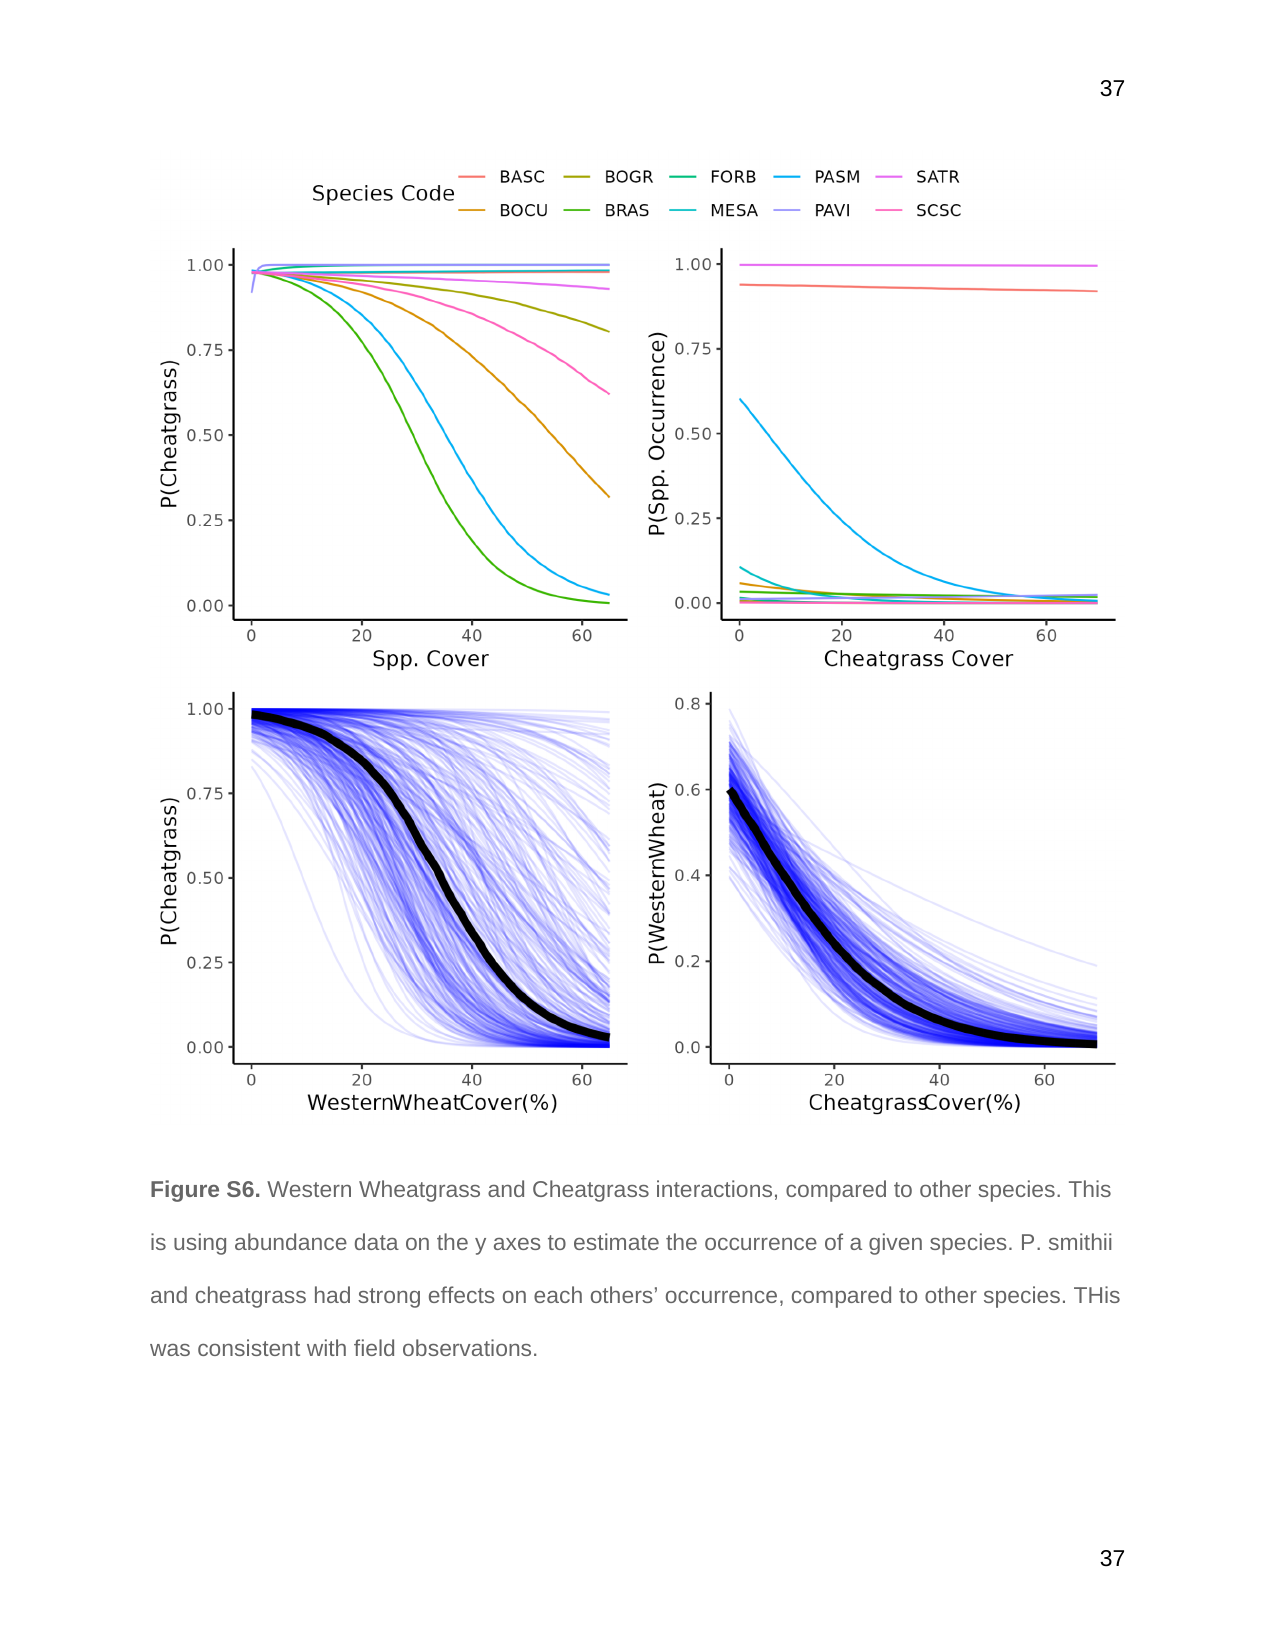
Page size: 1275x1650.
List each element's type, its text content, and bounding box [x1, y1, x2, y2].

picture [150, 150, 1125, 1125]
subtitle Figure S6. Western Wheatgrass and Cheatgrass interactions, compared to other species. This is using abundance data on the y axes to estimate the occurrence of a given species. P. smithii and cheatgrass had strong effects on each others’ occurrence, compared to other species. THis was consistent with field observations. [150, 1176, 1125, 1361]
